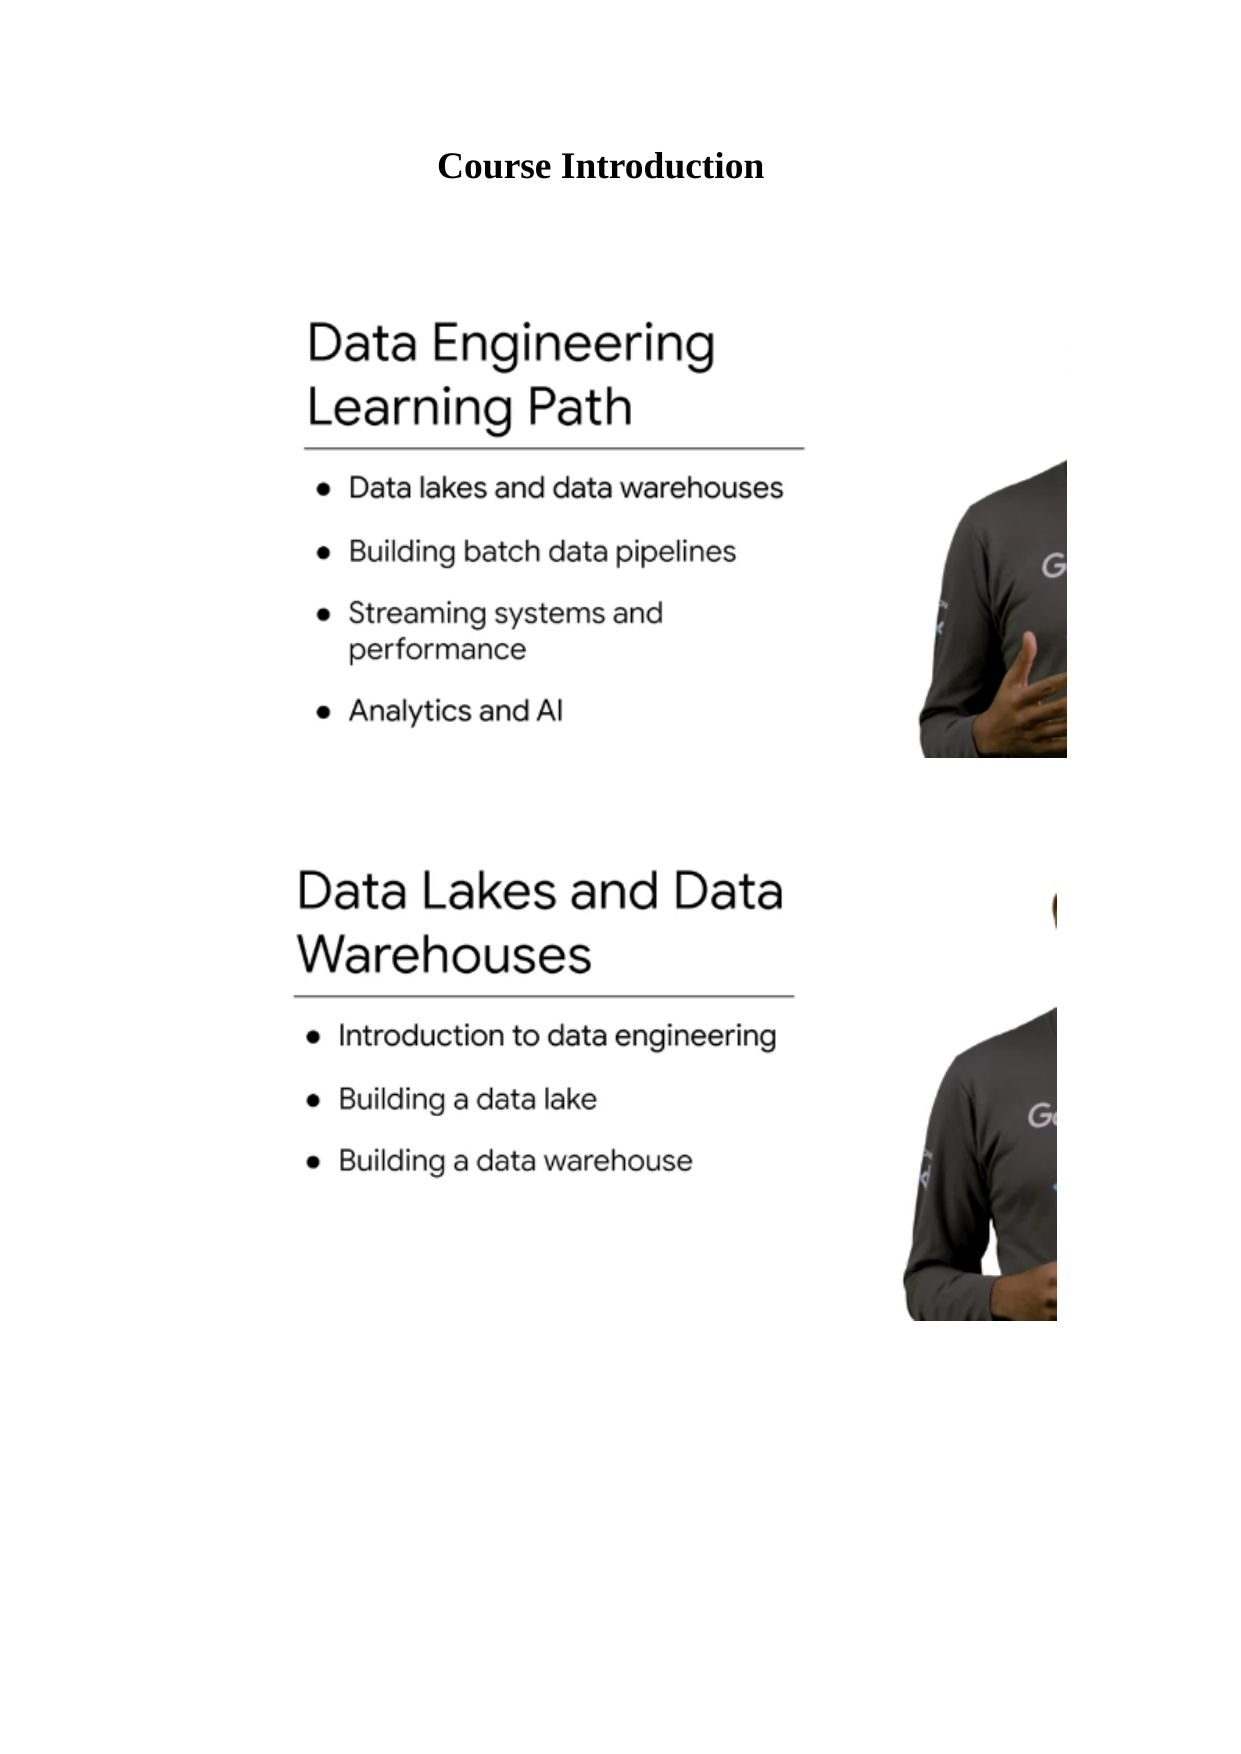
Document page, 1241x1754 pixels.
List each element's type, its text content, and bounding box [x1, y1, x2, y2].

picture [173, 247, 1067, 758]
subtitle Course Introduction [118, 143, 1122, 186]
picture [183, 814, 1057, 1321]
